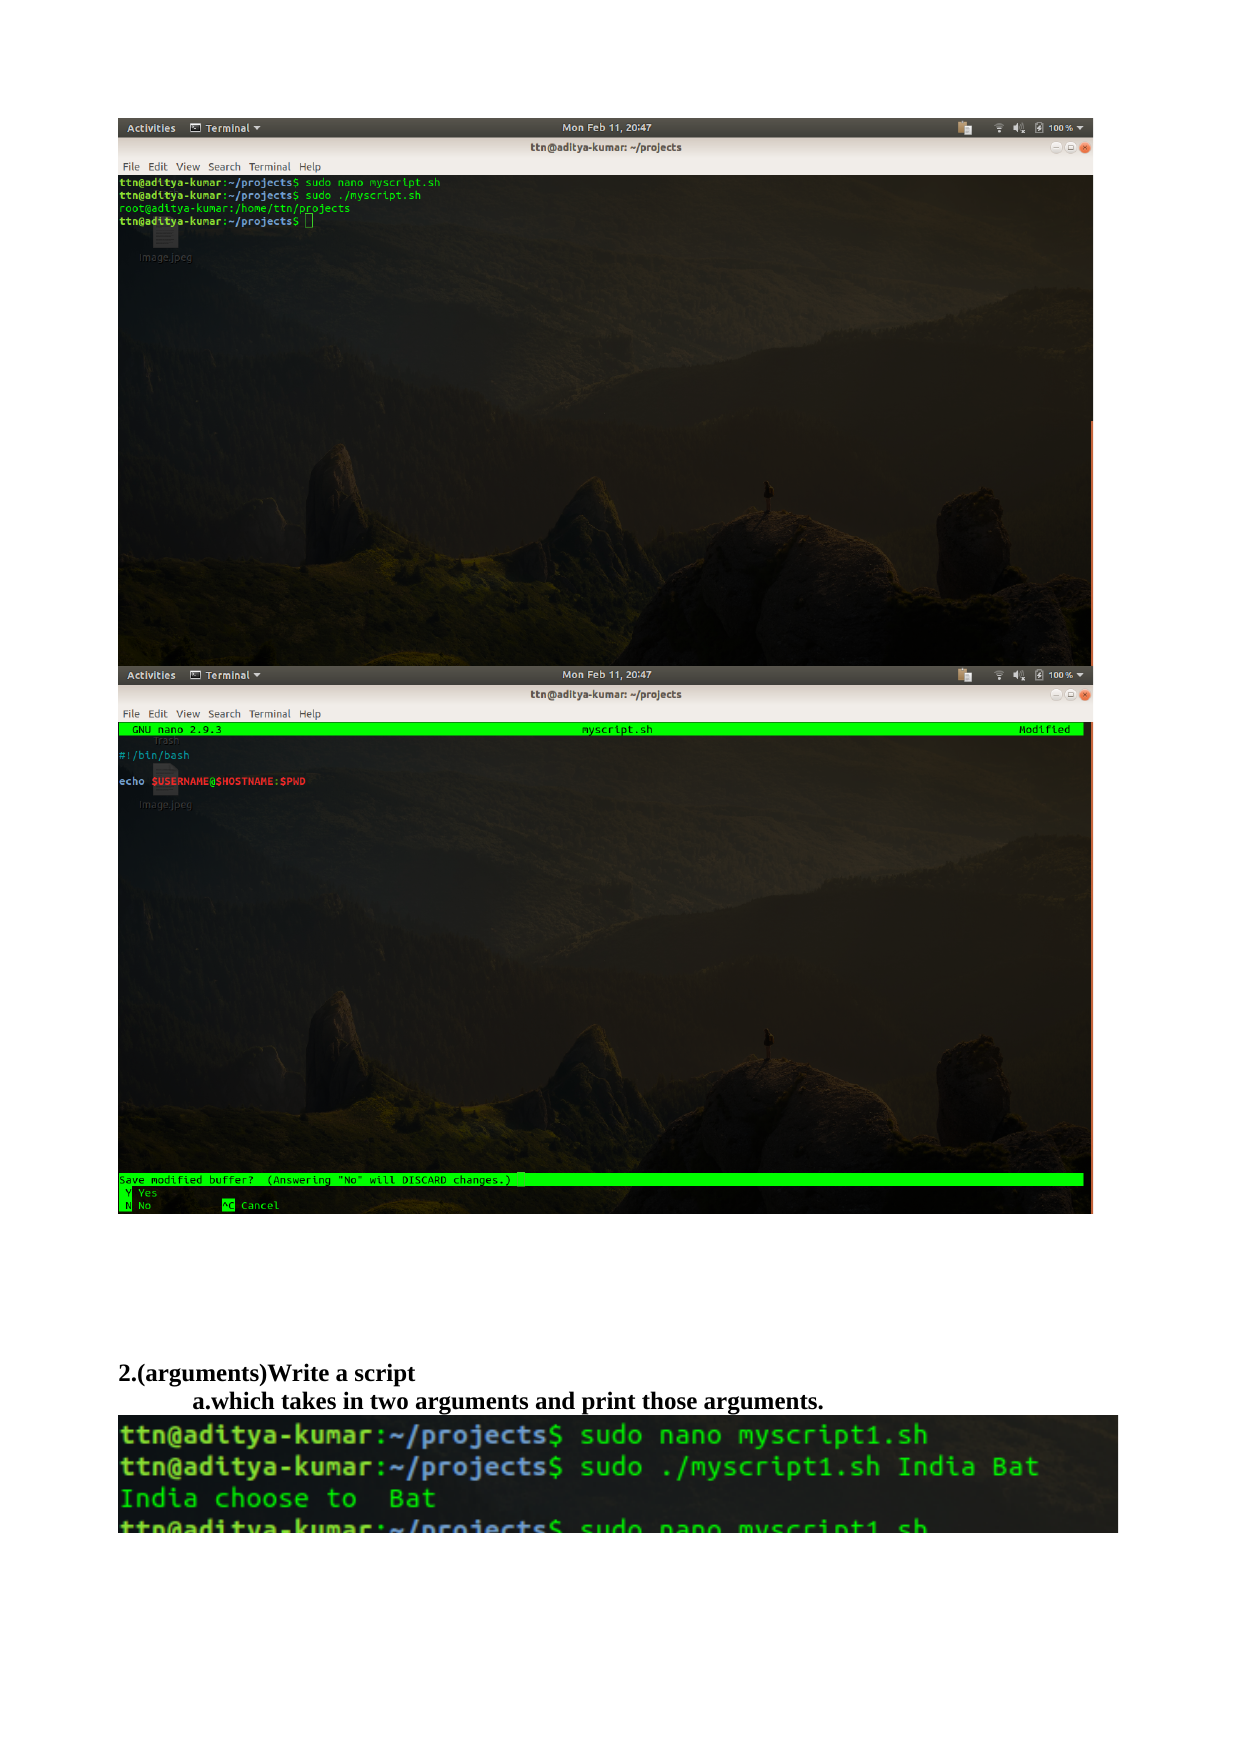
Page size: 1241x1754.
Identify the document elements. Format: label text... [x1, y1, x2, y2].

text 2.(arguments)Write a script [118, 1358, 1122, 1386]
text a.which takes in two arguments and print those arguments. [118, 1386, 1122, 1415]
picture [118, 118, 1094, 1214]
